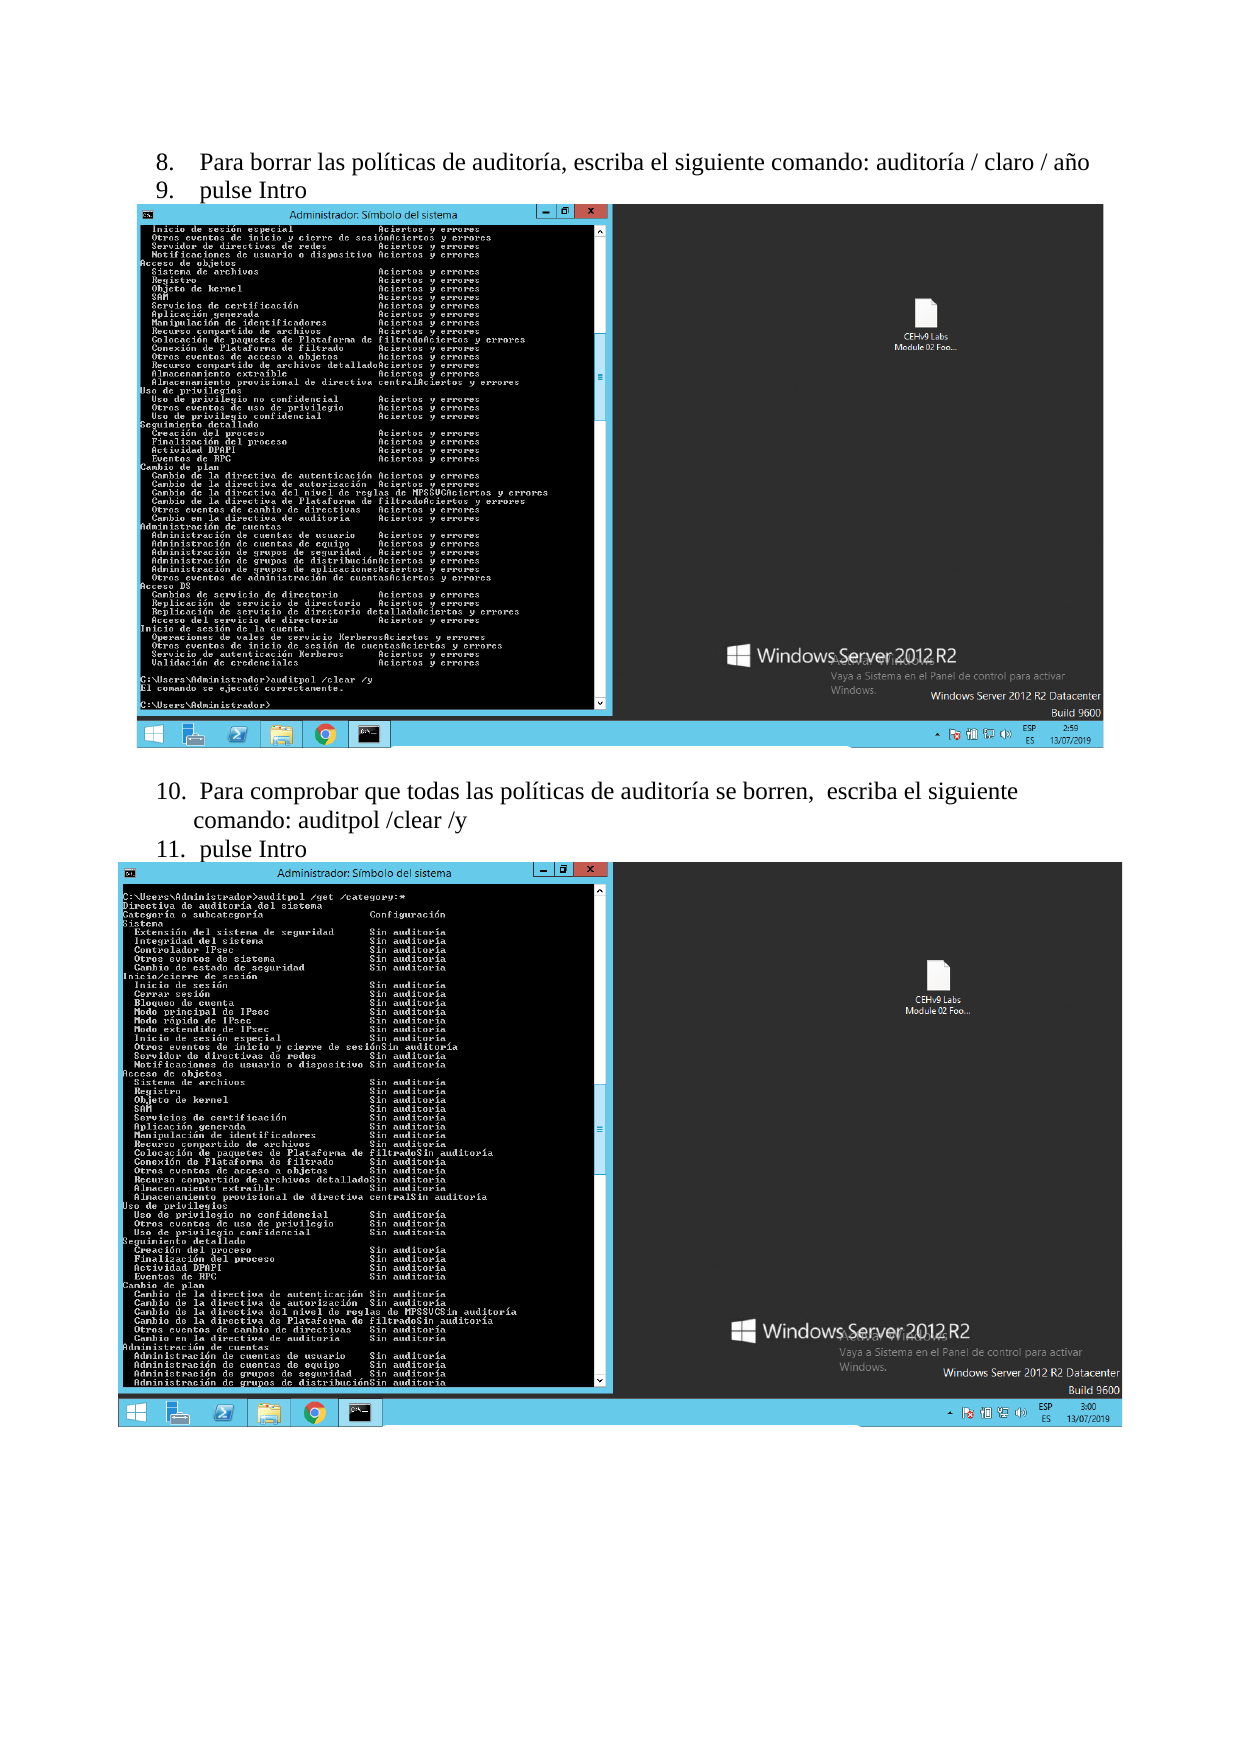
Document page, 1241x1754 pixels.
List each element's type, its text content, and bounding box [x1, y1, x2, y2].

list pulse Intro [156, 834, 1122, 862]
list Para comprobar que todas las políticas de auditoría se borren, escriba el siguiente comando: auditpol /clear /y [156, 776, 1122, 834]
picture [136, 204, 1104, 748]
picture [118, 862, 1123, 1427]
list pulse Intro [156, 176, 1122, 204]
list Para borrar las políticas de auditoría, escriba el siguiente comando: auditoría / claro / año [156, 147, 1122, 176]
